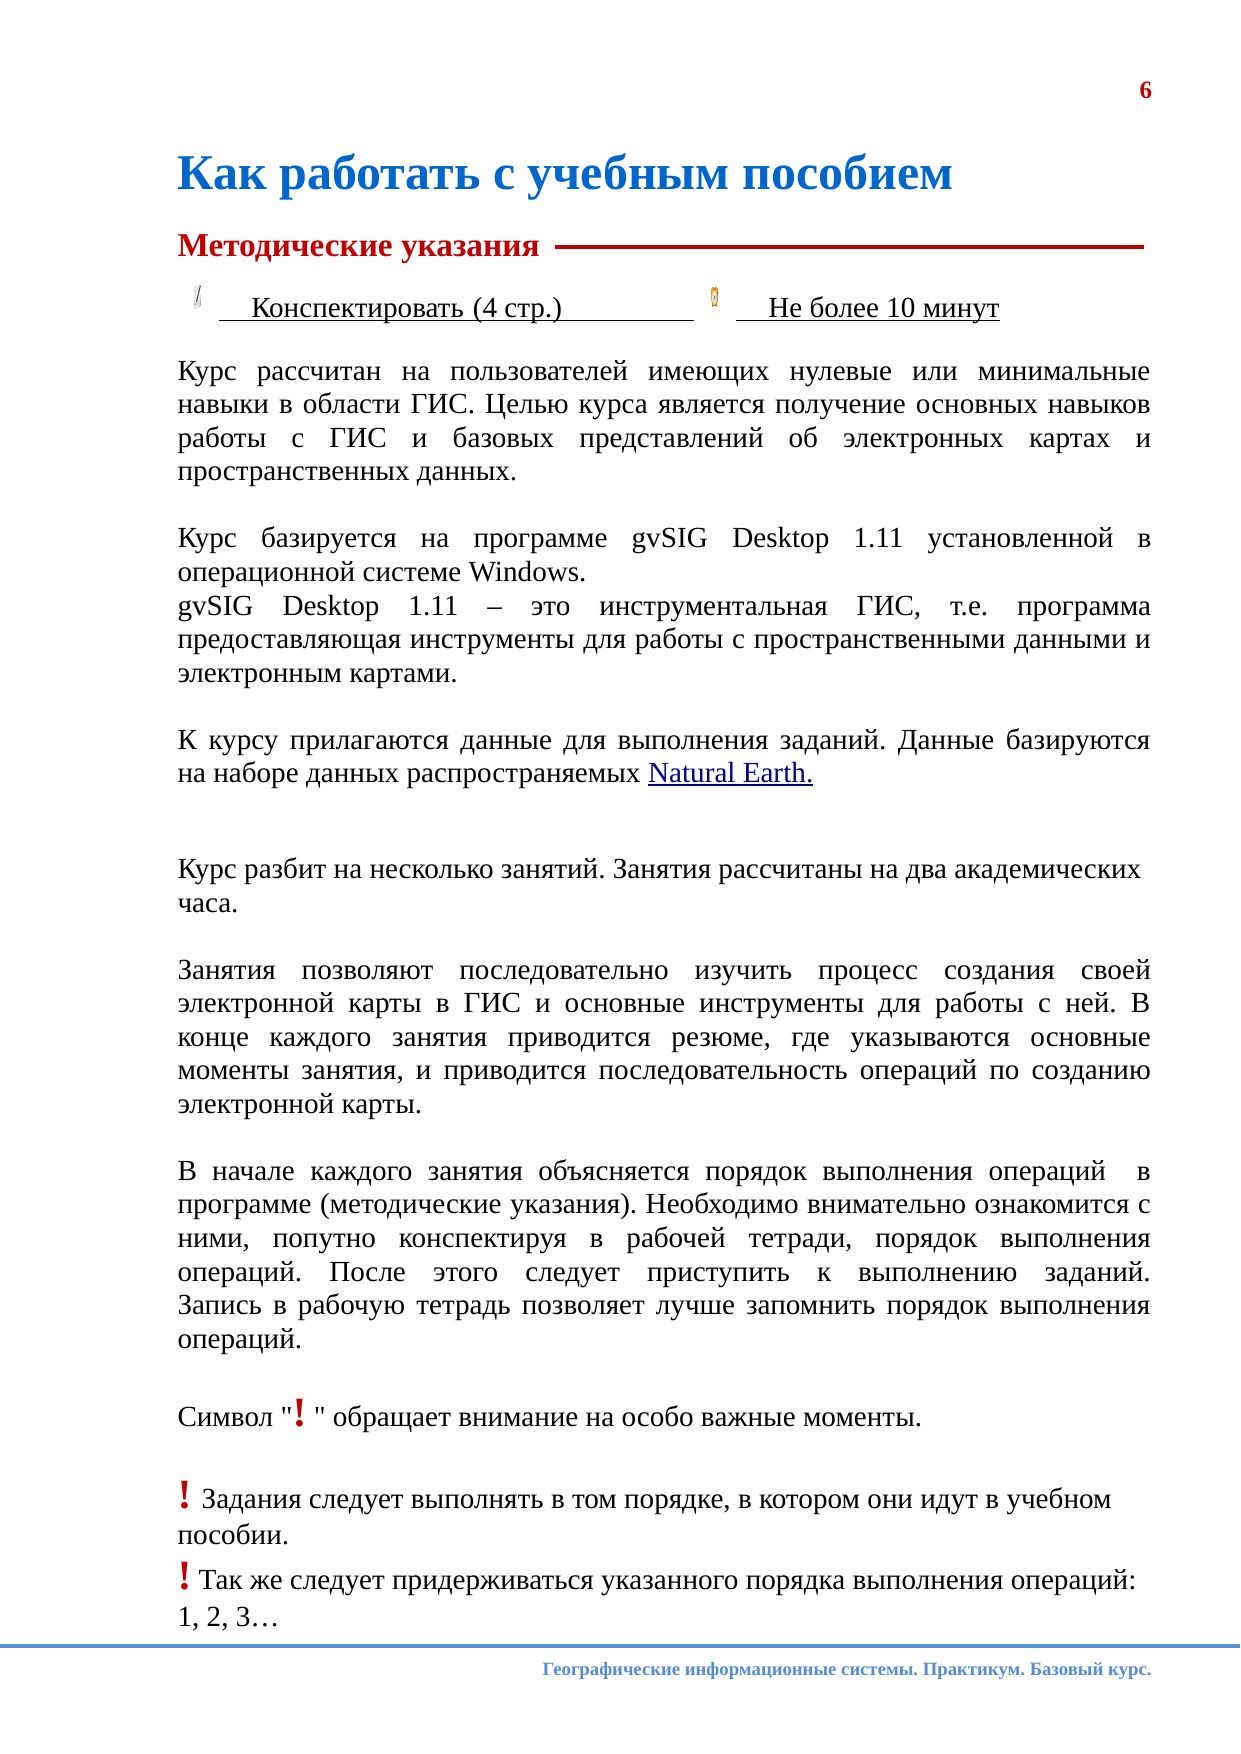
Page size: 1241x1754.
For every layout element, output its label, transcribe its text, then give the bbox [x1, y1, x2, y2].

text Символ "! " обращает внимание на особо важные моменты. [177, 1388, 1152, 1436]
text Курс рассчитан на пользователей имеющих нулевые или минимальные навыки в области ГИС. Целью курса является получение основных навыков работы с ГИС и базовых представлений об электронных картах и пространственных данных. [177, 353, 1152, 487]
text Курс разбит на несколько занятий. Занятия рассчитаны на два академических часа. [177, 851, 1152, 918]
picture [710, 285, 719, 309]
subtitle Как работать с учебным пособием [177, 143, 1152, 201]
text ! Задания следует выполнять в том порядке, в котором они идут в учебном пособии. [177, 1469, 1152, 1551]
text К курсу прилагаются данные для выполнения заданий. Данные базируются на наборе данных распространяемых Natural Earth. [177, 722, 1152, 789]
text Курс базируется на программе gvSIG Desktop 1.11 установленной в операционной системе Windows. [177, 521, 1152, 588]
text gvSIG Desktop 1.11 – это инструментальная ГИС, т.е. программа предоставляющая инструменты для работы с пространственными данными и электронным картами. [177, 588, 1152, 688]
text Методические указания [177, 226, 1152, 264]
text ! Так же следует придерживаться указанного порядка выполнения операций: 1, 2, 3… [177, 1551, 1152, 1632]
text В начале каждого занятия объясняется порядок выполнения операций в программе (методические указания). Необходимо внимательно ознакомится с ними, попутно конспектируя в рабочей тетради, порядок выполнения операций. После этого следует приступить к выполнению заданий. Запись в рабочую тетрадь позволяет лучше запомнить порядок выполнения операций. [177, 1153, 1152, 1354]
picture [193, 285, 202, 309]
text Конспектировать (4 стр.) Не более 10 минут [177, 276, 1152, 324]
text Занятия позволяют последовательно изучить процесс создания своей электронной карты в ГИС и основные инструменты для работы с ней. В конце каждого занятия приводится резюме, где указываются основные моменты занятия, и приводится последовательность операций по созданию электронной карты. [177, 952, 1152, 1119]
